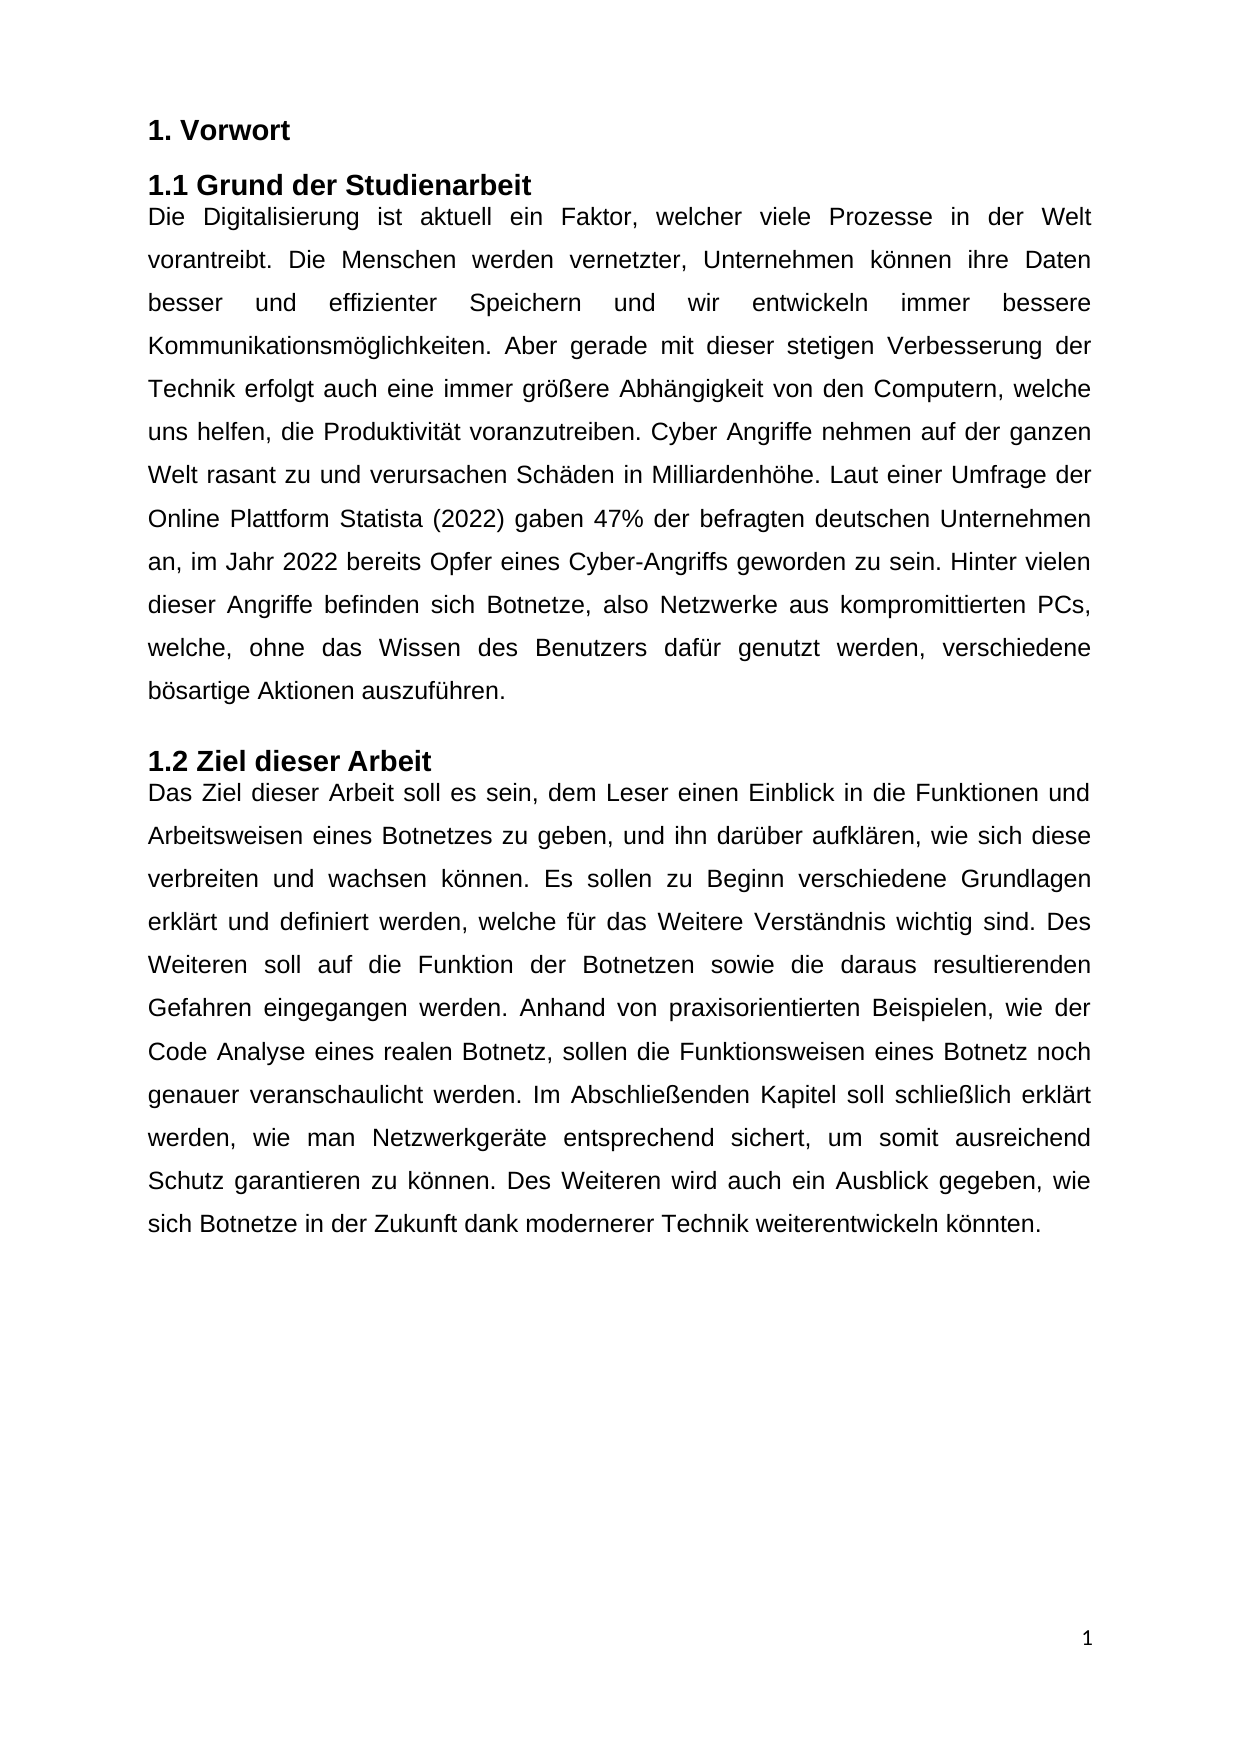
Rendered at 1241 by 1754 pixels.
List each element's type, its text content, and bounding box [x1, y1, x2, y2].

subtitle 1. Vorwort [148, 112, 1093, 146]
subtitle 1.1 Grund der Studienarbeit [148, 168, 1093, 202]
text Das Ziel dieser Arbeit soll es sein, dem Leser einen Einblick in die Funktionen und Arbeitsweisen eines Botnetzes zu geben, und ihn darüber aufklären, wie sich diese verbreiten und wachsen können. Es sollen zu Beginn verschiedene Grundlagen erklärt und definiert werden, welche für das Weitere Verständnis wichtig sind. Des Weiteren soll auf die Funktion der Botnetzen sowie die daraus resultierenden Gefahren eingegangen werden. Anhand von praxisorientierten Beispielen, wie der Code Analyse eines realen Botnetz, sollen die Funktionsweisen eines Botnetz noch genauer veranschaulicht werden. Im Abschließenden Kapitel soll schließlich erklärt werden, wie man Netzwerkgeräte entsprechend sichert, um somit ausreichend Schutz garantieren zu können. Des Weiteren wird auch ein Ausblick gegeben, wie sich Botnetze in der Zukunft dank modernerer Technik weiterentwickeln könnten. [148, 778, 1093, 1238]
subtitle 1.2 Ziel dieser Arbeit [148, 744, 1093, 778]
text Die Digitalisierung ist aktuell ein Faktor, welcher viele Prozesse in der Welt vorantreibt. Die Menschen werden vernetzter, Unternehmen können ihre Daten besser und effizienter Speichern und wir entwickeln immer bessere Kommunikationsmöglichkeiten. Aber gerade mit dieser stetigen Verbesserung der Technik erfolgt auch eine immer größere Abhängigkeit von den Computern, welche uns helfen, die Produktivität voranzutreiben. Cyber Angriffe nehmen auf der ganzen Welt rasant zu und verursachen Schäden in Milliardenhöhe. Laut einer Umfrage der Online Plattform Statista (2022) gaben 47% der befragten deutschen Unternehmen an, im Jahr 2022 bereits Opfer eines Cyber-Angriffs geworden zu sein. Hinter vielen dieser Angriffe befinden sich Botnetze, also Netzwerke aus kompromittierten PCs, welche, ohne das Wissen des Benutzers dafür genutzt werden, verschiedene bösartige Aktionen auszuführen. [148, 202, 1093, 705]
